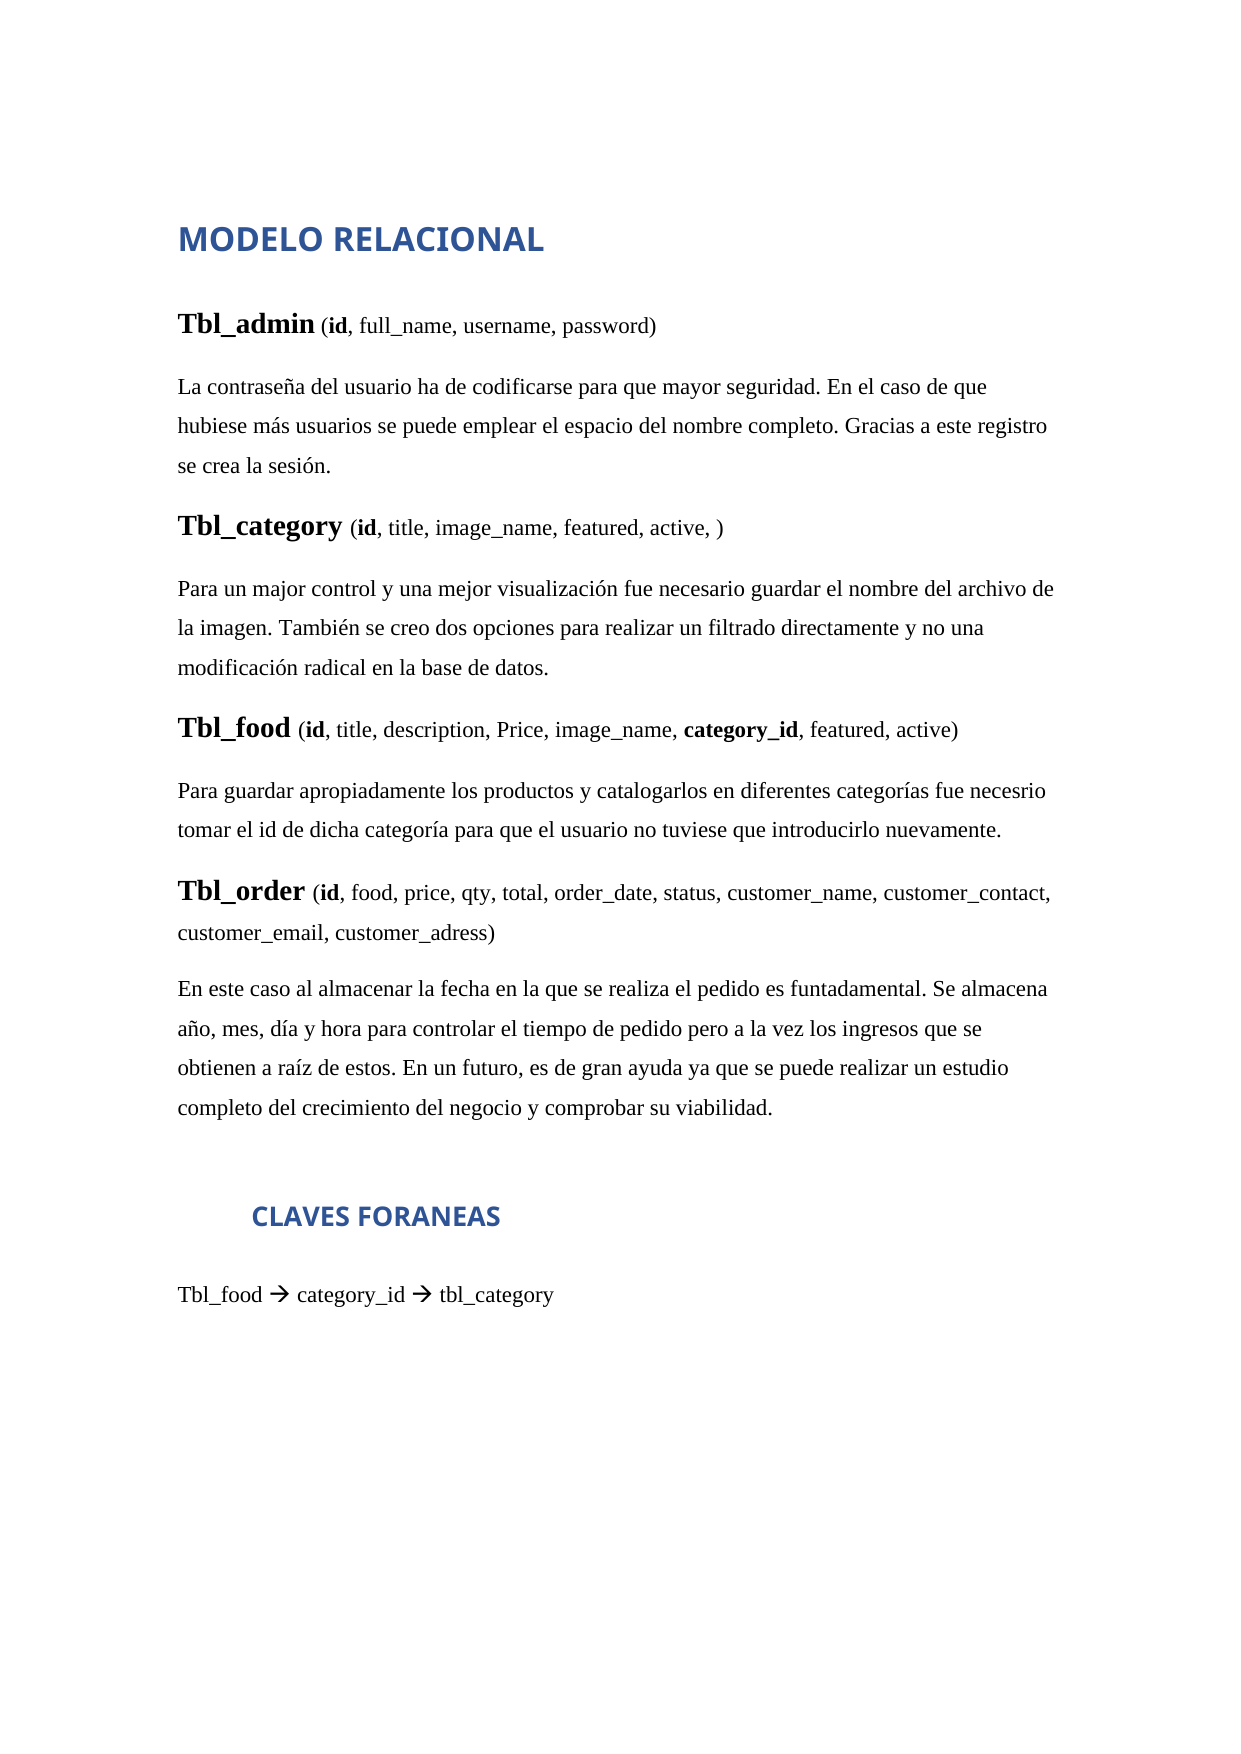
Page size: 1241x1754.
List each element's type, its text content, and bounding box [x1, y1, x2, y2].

subtitle MODELO RELACIONAL [177, 216, 1063, 262]
text Tbl_food (id, title, description, Price, image_name, category_id, featured, active) [177, 710, 1063, 744]
text Tbl_order (id, food, price, qty, total, order_date, status, customer_name, customer_contact, customer_email, customer_adress) [177, 873, 1063, 946]
text Tbl_category (id, title, image_name, featured, active, ) [177, 508, 1063, 542]
text Tbl_food  category_id  tbl_category [177, 1281, 1063, 1307]
text Para guardar apropiadamente los productos y catalogarlos en diferentes categorías fue necesrio tomar el id de dicha categoría para que el usuario no tuviese que introducirlo nuevamente. [177, 777, 1063, 843]
text En este caso al almacenar la fecha en la que se realiza el pedido es funtadamental. Se almacena año, mes, día y hora para controlar el tiempo de pedido pero a la vez los ingresos que se obtienen a raíz de estos. En un futuro, es de gran ayuda ya que se puede realizar un estudio completo del crecimiento del negocio y comprobar su viabilidad. [177, 976, 1063, 1120]
text Tbl_admin (id, full_name, username, password) [177, 306, 1063, 339]
subtitle CLAVES FORANEAS [177, 1198, 1063, 1235]
text Para un major control y una mejor visualización fue necesario guardar el nombre del archivo de la imagen. También se creo dos opciones para realizar un filtrado directamente y no una modificación radical en la base de datos. [177, 575, 1063, 680]
text La contraseña del usuario ha de codificarse para que mayor seguridad. En el caso de que hubiese más usuarios se puede emplear el espacio del nombre completo. Gracias a este registro se crea la sesión. [177, 373, 1063, 478]
